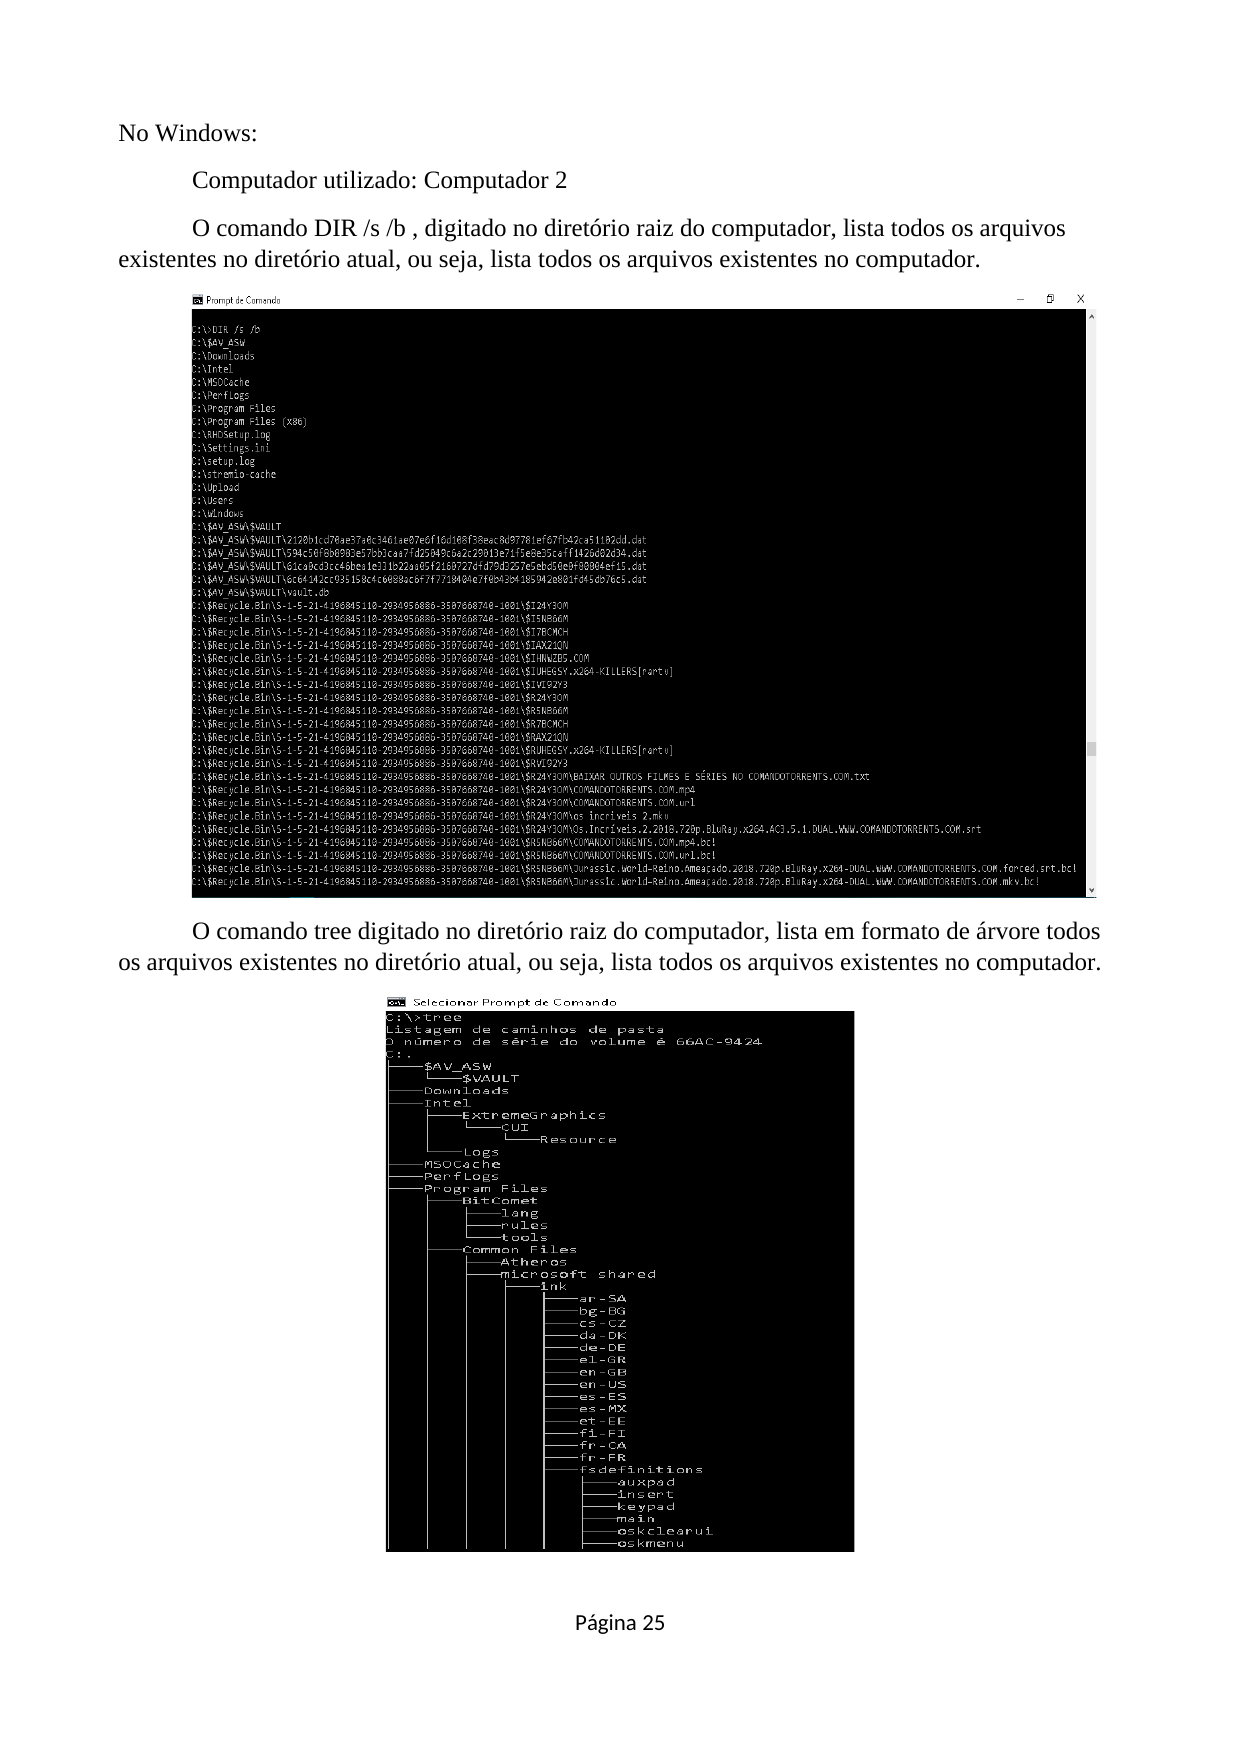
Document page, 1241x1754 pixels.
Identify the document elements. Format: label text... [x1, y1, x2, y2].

text O comando tree digitado no diretório raiz do computador, lista em formato de árvore todos os arquivos existentes no diretório atual, ou seja, lista todos os arquivos existentes no computador. [118, 916, 1122, 975]
picture [191, 291, 1097, 898]
text O comando DIR /s /b , digitado no diretório raiz do computador, lista todos os arquivos existentes no diretório atual, ou seja, lista todos os arquivos existentes no computador. [118, 213, 1122, 272]
text Computador utilizado: Computador 2 [118, 166, 1122, 194]
text No Windows: [118, 118, 1122, 147]
